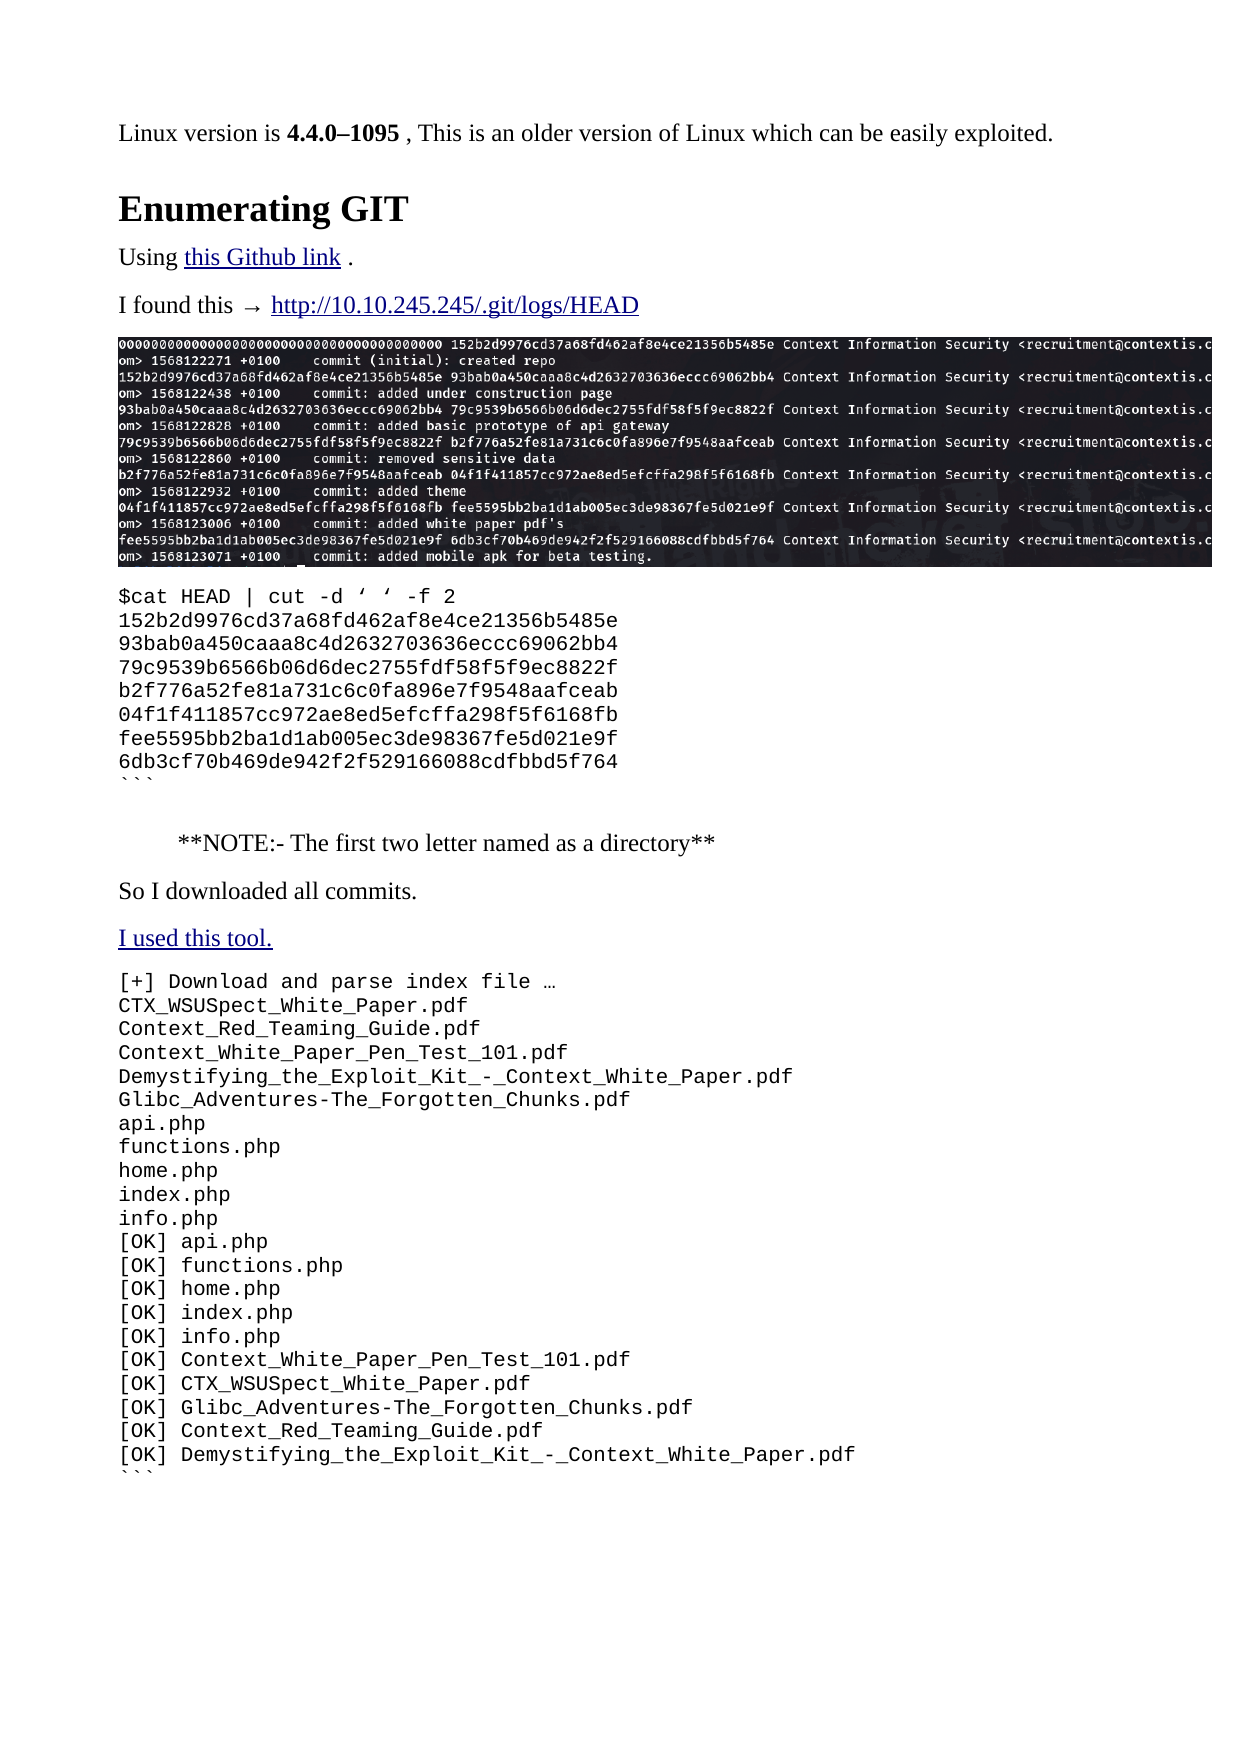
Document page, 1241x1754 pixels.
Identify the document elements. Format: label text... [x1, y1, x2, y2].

text Using this Github link . [118, 242, 1122, 271]
subtitle Enumerating GIT [118, 187, 1122, 230]
text 04f1f411857cc972ae8ed5efcffa298f5f6168fb [118, 704, 1122, 728]
text [OK] functions.php [118, 1255, 1122, 1278]
text fee5595bb2ba1d1ab005ec3de98367fe5d021e9f [118, 728, 1122, 751]
text index.php [118, 1184, 1122, 1207]
text Glibc_Adventures-The_Forgotten_Chunks.pdf [118, 1089, 1122, 1113]
text I found this → http://10.10.245.245/.git/logs/HEAD [118, 290, 1122, 318]
text So I downloaded all commits. [118, 876, 1122, 904]
text [OK] Context_White_Paper_Pen_Test_101.pdf [118, 1349, 1122, 1373]
text info.php [118, 1207, 1122, 1231]
text ``` [118, 1468, 1122, 1491]
text [OK] Demystifying_the_Exploit_Kit_-_Context_White_Paper.pdf [118, 1444, 1122, 1468]
text CTX_WSUSpect_White_Paper.pdf [118, 995, 1122, 1018]
text [OK] home.php [118, 1278, 1122, 1302]
text [OK] Glibc_Adventures-The_Forgotten_Chunks.pdf [118, 1397, 1122, 1420]
text I used this tool. [118, 923, 1122, 952]
text 79c9539b6566b06d6dec2755fdf58f5f9ec8822f [118, 657, 1122, 681]
text functions.php [118, 1137, 1122, 1160]
text [OK] info.php [118, 1326, 1122, 1349]
text api.php [118, 1113, 1122, 1137]
text 152b2d9976cd37a68fd462af8e4ce21356b5485e [118, 609, 1122, 633]
text home.php [118, 1160, 1122, 1184]
text [OK] index.php [118, 1302, 1122, 1326]
text [OK] CTX_WSUSpect_White_Paper.pdf [118, 1373, 1122, 1397]
picture [118, 337, 1212, 567]
text Demystifying_the_Exploit_Kit_-_Context_White_Paper.pdf [118, 1066, 1122, 1089]
text ``` [118, 775, 1122, 799]
text [OK] Context_Red_Teaming_Guide.pdf [118, 1420, 1122, 1444]
text $cat HEAD | cut -d ‘ ‘ -f 2 [118, 586, 1122, 609]
text Context_Red_Teaming_Guide.pdf [118, 1018, 1122, 1042]
text 93bab0a450caaa8c4d2632703636eccc69062bb4 [118, 633, 1122, 657]
text b2f776a52fe81a731c6c0fa896e7f9548aafceab [118, 681, 1122, 704]
text Linux version is 4.4.0–1095 , This is an older version of Linux which can be easily exploited. [118, 118, 1122, 147]
text **NOTE:- The first two letter named as a directory** [177, 828, 1063, 857]
text 6db3cf70b469de942f2f529166088cdfbbd5f764 [118, 751, 1122, 775]
text Context_White_Paper_Pen_Test_101.pdf [118, 1042, 1122, 1066]
text [OK] api.php [118, 1231, 1122, 1255]
text [+] Download and parse index file … [118, 971, 1122, 995]
